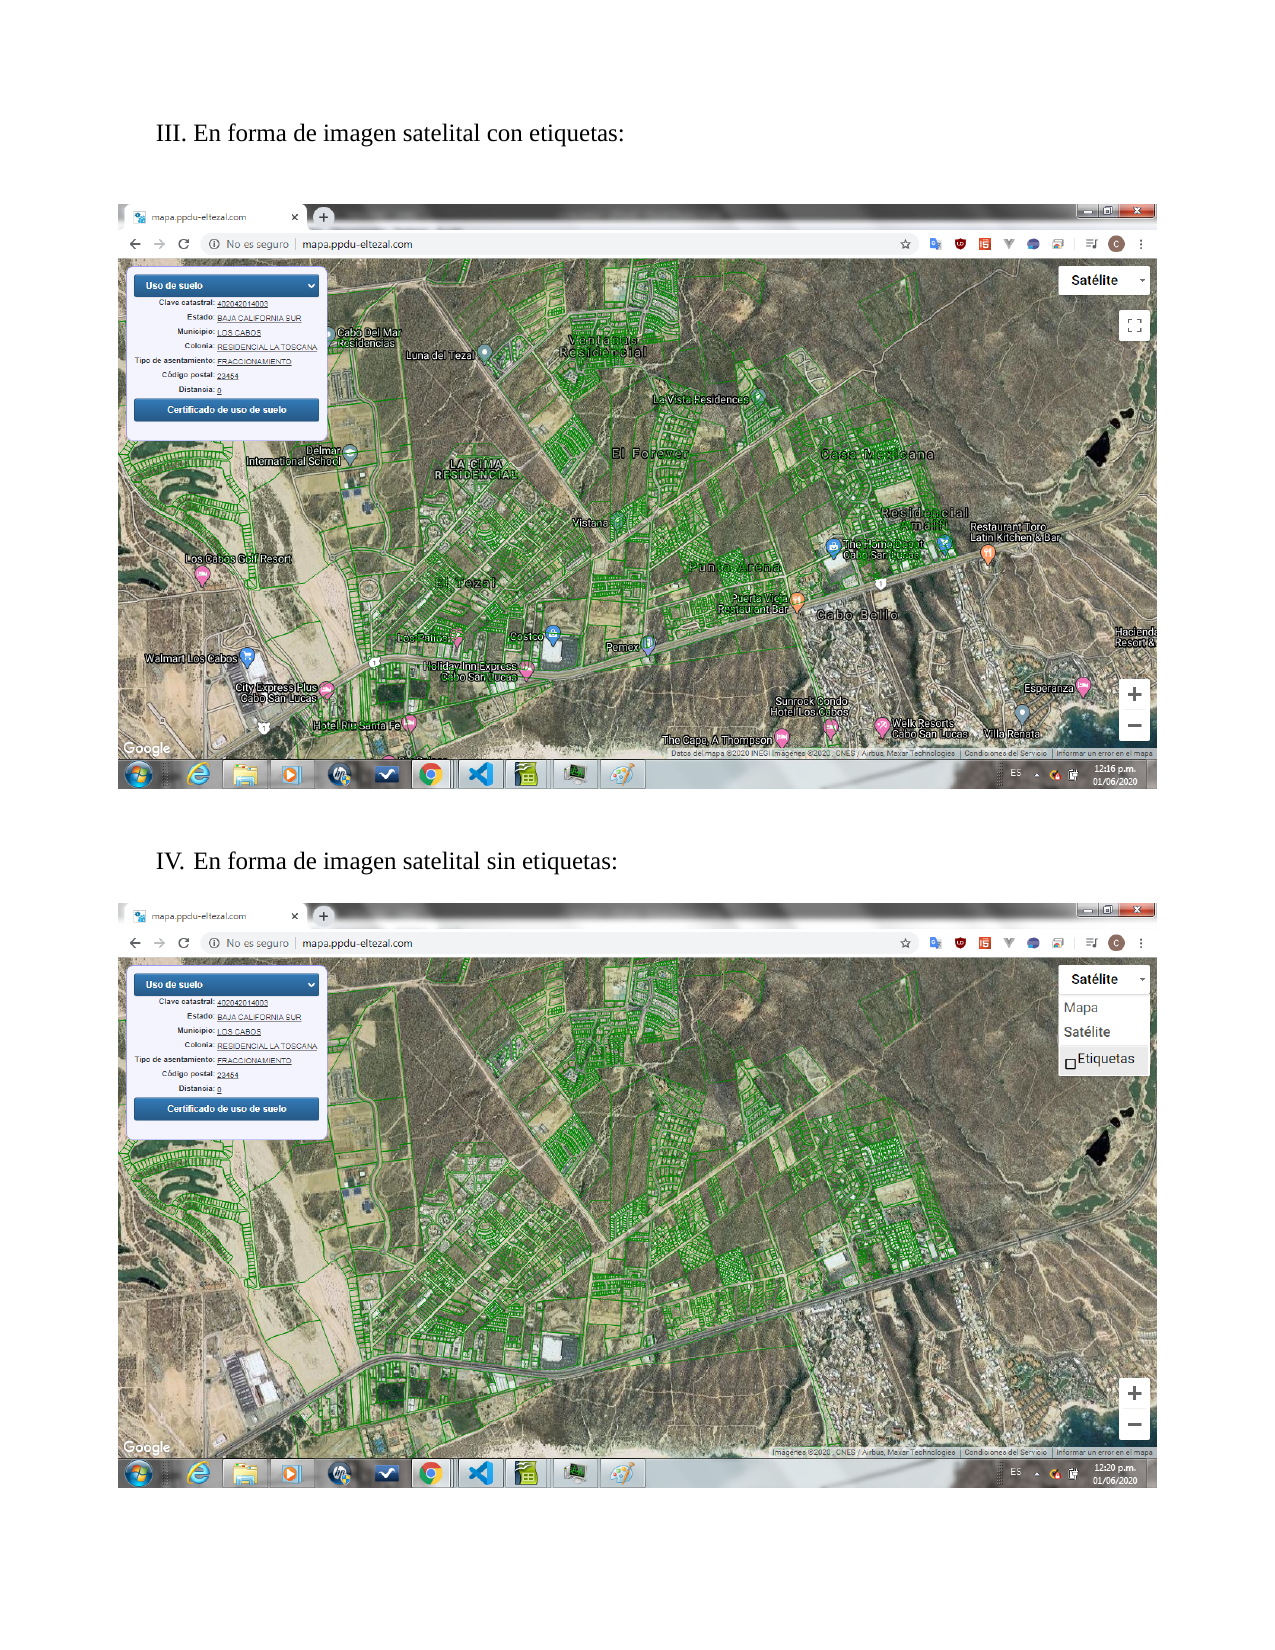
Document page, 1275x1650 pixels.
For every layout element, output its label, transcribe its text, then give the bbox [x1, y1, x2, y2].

picture [118, 204, 1157, 789]
list En forma de imagen satelital sin etiquetas: [156, 846, 1157, 874]
list En forma de imagen satelital con etiquetas: [156, 118, 1157, 147]
picture [118, 903, 1157, 1488]
